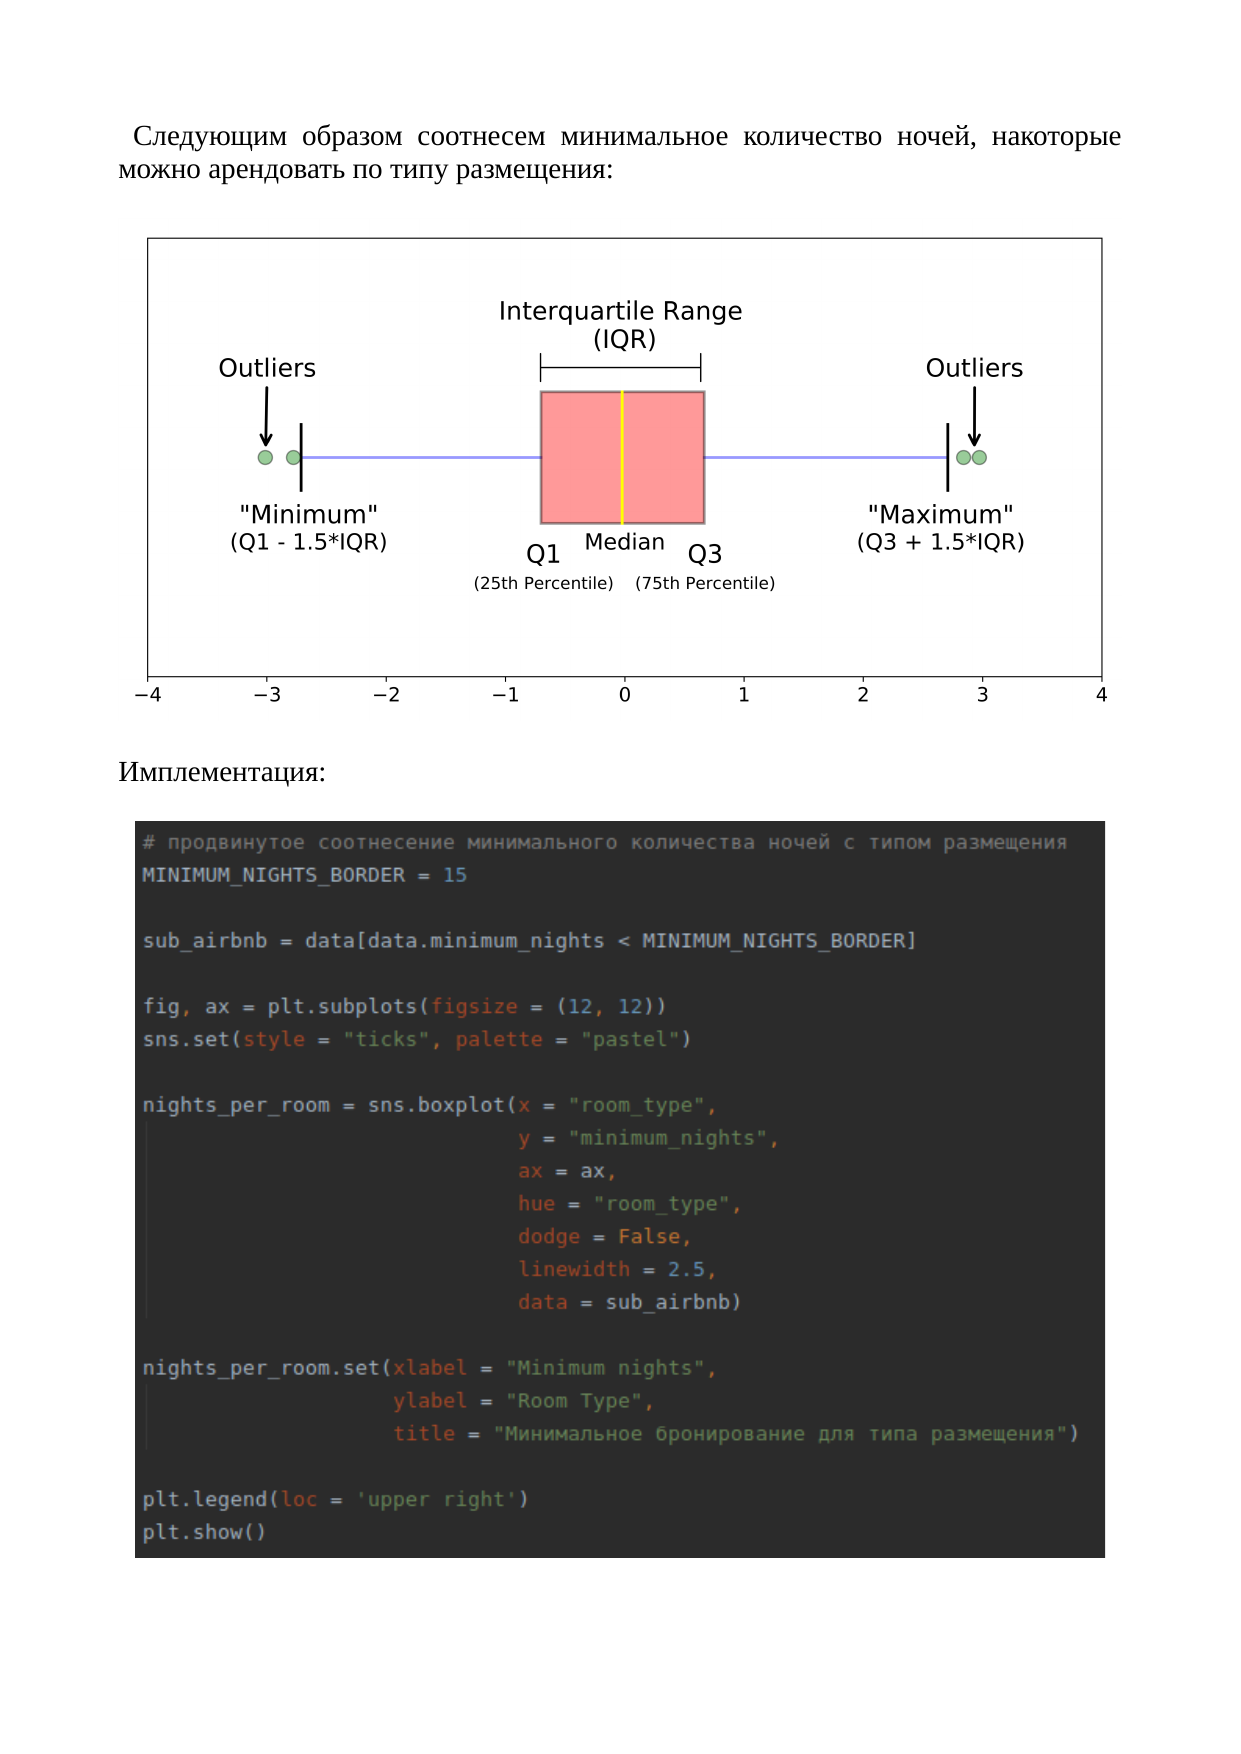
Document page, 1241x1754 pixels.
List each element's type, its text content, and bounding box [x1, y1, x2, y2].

picture [135, 821, 1106, 1558]
text Следующим образом соотнесем минимальное количество ночей, накоторые можно арендовать по типу размещения: [118, 118, 1122, 185]
text Имплементация: [118, 754, 1122, 788]
picture [118, 218, 1123, 721]
